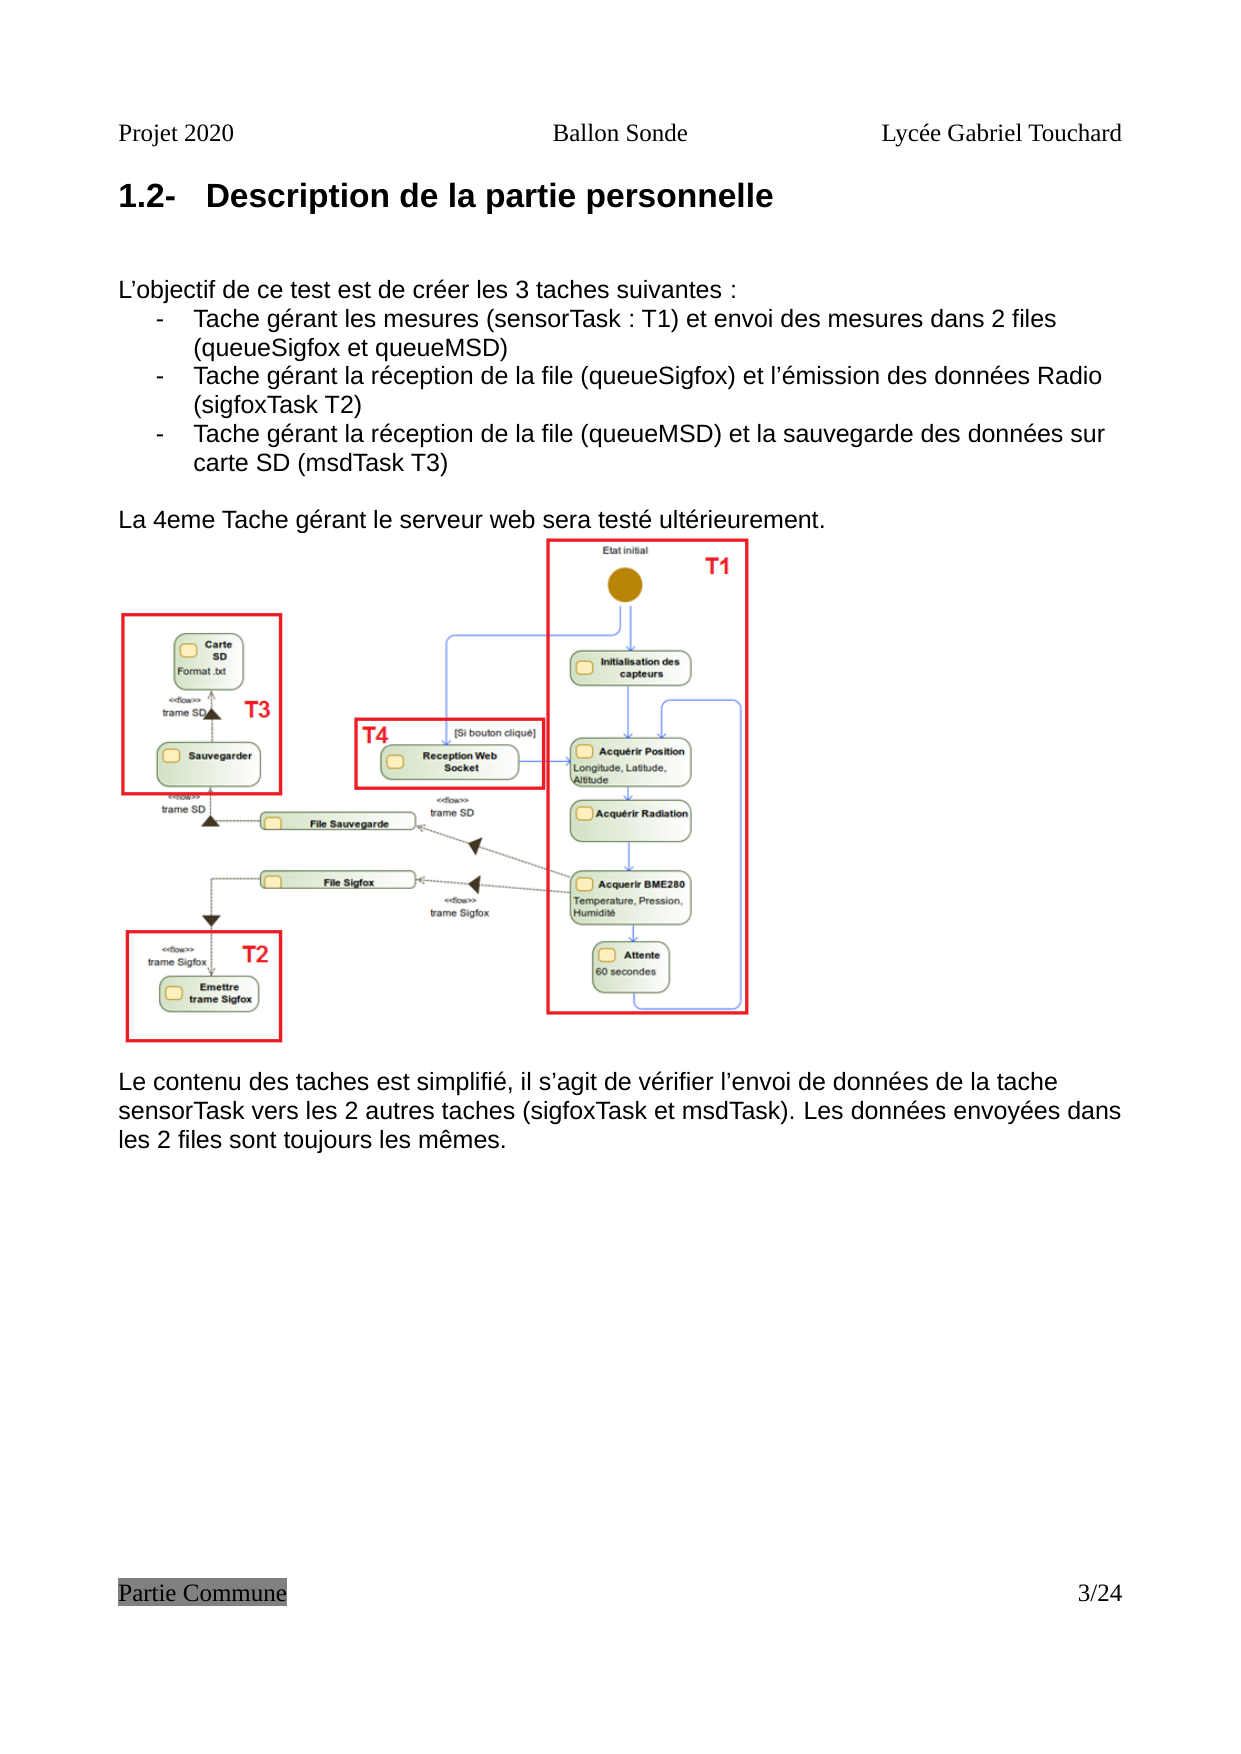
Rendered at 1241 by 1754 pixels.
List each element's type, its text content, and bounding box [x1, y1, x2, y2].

subtitle Description de la partie personnelle [118, 176, 1122, 215]
list Tache gérant la réception de la file (queueSigfox) et l’émission des données Radio (sigfoxTask T2) [156, 361, 1122, 419]
picture [118, 533, 753, 1048]
list Tache gérant la réception de la file (queueMSD) et la sauvegarde des données sur carte SD (msdTask T3) [156, 419, 1122, 476]
text Le contenu des taches est simplifié, il s’agit de vérifier l’envoi de données de la tache sensorTask vers les 2 autres taches (sigfoxTask et msdTask). Les données envoyées dans les 2 files sont toujours les mêmes. [118, 1067, 1122, 1154]
list Tache gérant les mesures (sensorTask : T1) et envoi des mesures dans 2 files (queueSigfox et queueMSD) [156, 304, 1122, 361]
text L’objectif de ce test est de créer les 3 taches suivantes : [118, 275, 1122, 304]
text La 4eme Tache gérant le serveur web sera testé ultérieurement. [118, 505, 1122, 534]
